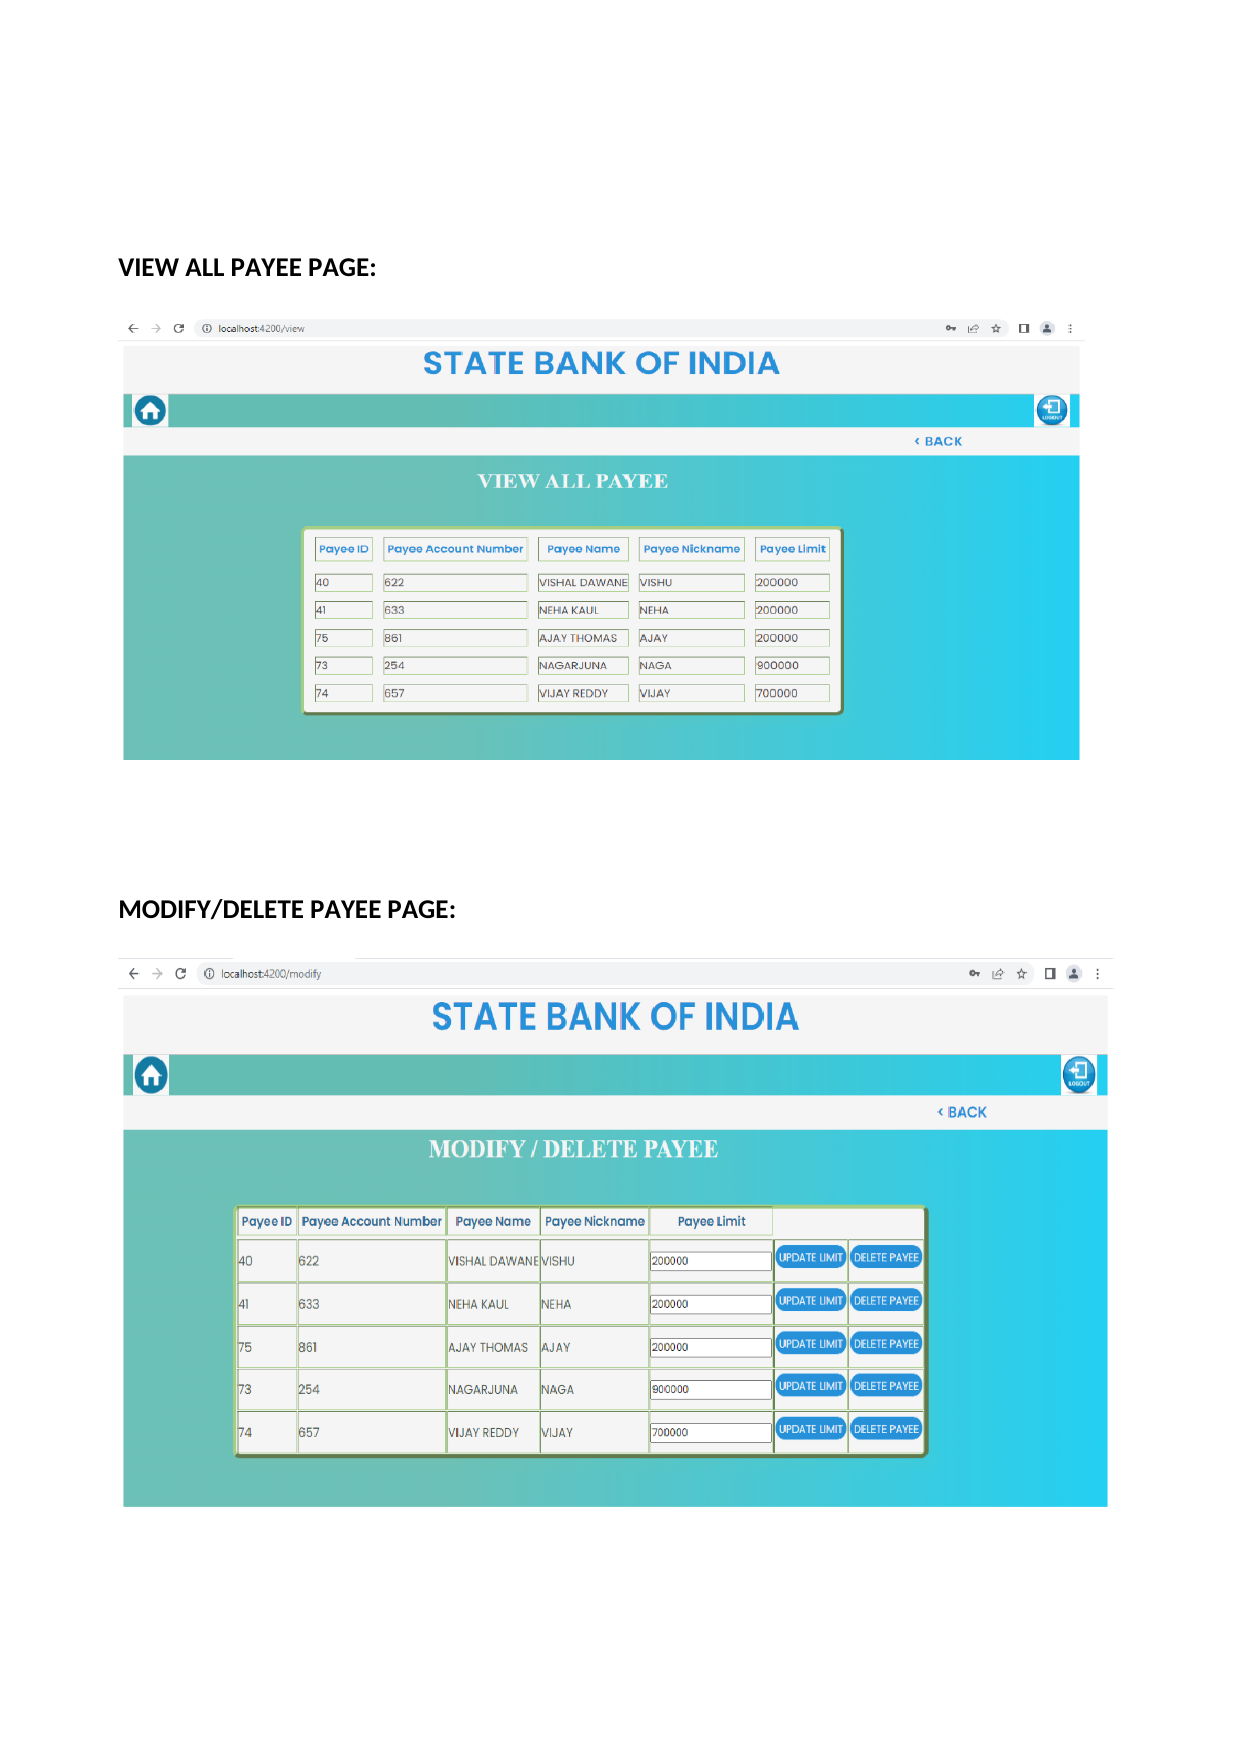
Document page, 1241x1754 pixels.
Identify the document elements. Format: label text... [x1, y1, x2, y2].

text MODIFY/DELETE PAYEE PAGE: [118, 892, 1122, 925]
text VIEW ALL PAYEE PAGE: [118, 250, 1122, 283]
